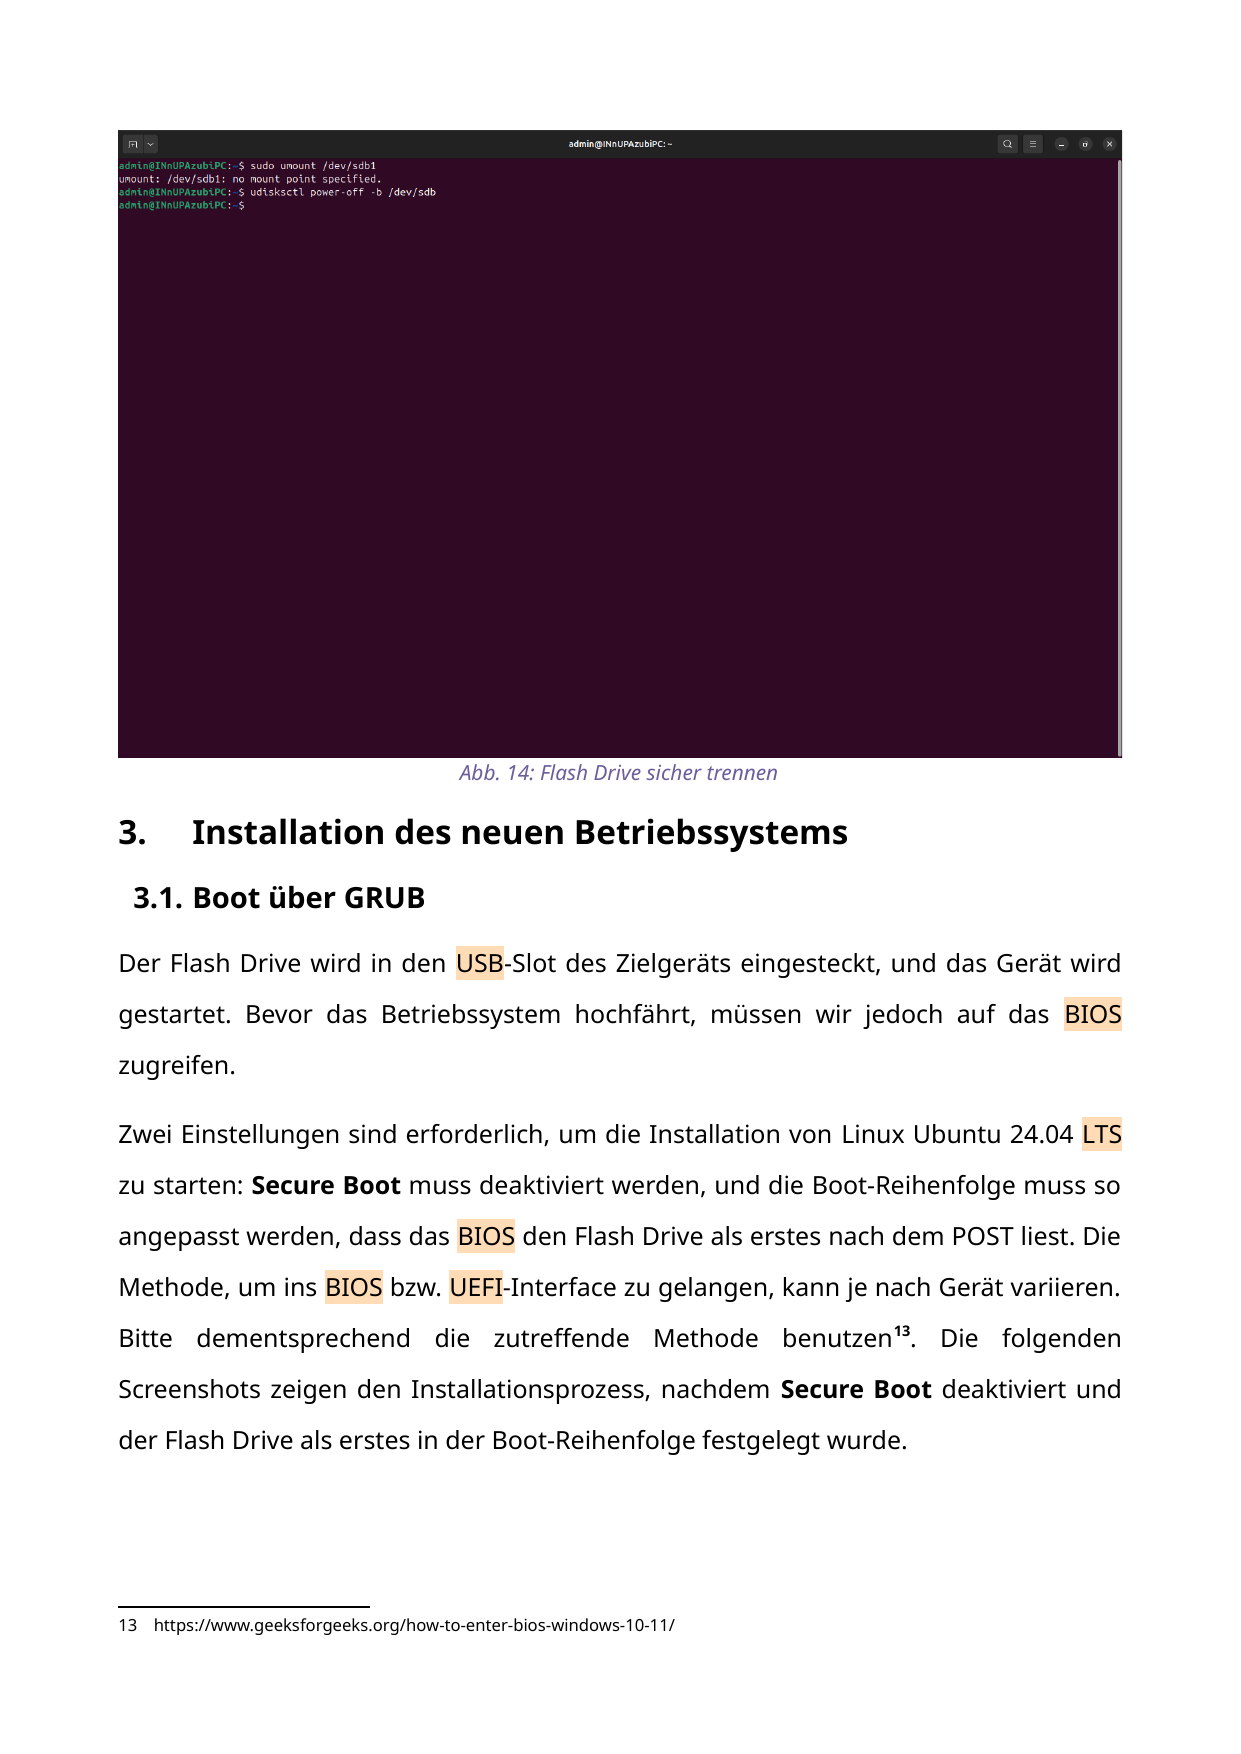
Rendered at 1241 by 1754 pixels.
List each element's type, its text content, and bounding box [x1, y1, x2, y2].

text Abb. 14: Flash Drive sicher trennen [118, 758, 1122, 786]
text Zwei Einstellungen sind erforderlich, um die Installation von Linux Ubuntu 24.04 LTS zu starten: Secure Boot muss deaktiviert werden, und die Boot-Reihenfolge muss so angepasst werden, dass das BIOS den Flash Drive als erstes nach dem POST liest. Die Methode, um ins BIOS bzw. UEFI-Interface zu gelangen, kann je nach Gerät variieren. Bitte dementsprechend die zutreffende Methode benutzen. Die folgenden Screenshots zeigen den Installationsprozess, nachdem Secure Boot deaktiviert und der Flash Drive als erstes in der Boot-Reihenfolge festgelegt wurde. [118, 1117, 1122, 1457]
text Der Flash Drive wird in den USB-Slot des Zielgeräts eingesteckt, und das Gerät wird gestartet. Bevor das Betriebssystem hochfährt, müssen wir jedoch auf das BIOS zugreifen. [118, 946, 1122, 1082]
subtitle [118, 118, 1122, 130]
subtitle Installation des neuen Betriebssystems [118, 786, 1122, 854]
picture [118, 130, 1123, 758]
text https://www.geeksforgeeks.org/how-to-enter-bios-windows-10-11/ [118, 1613, 1122, 1636]
subtitle Boot über GRUB [118, 877, 1122, 917]
